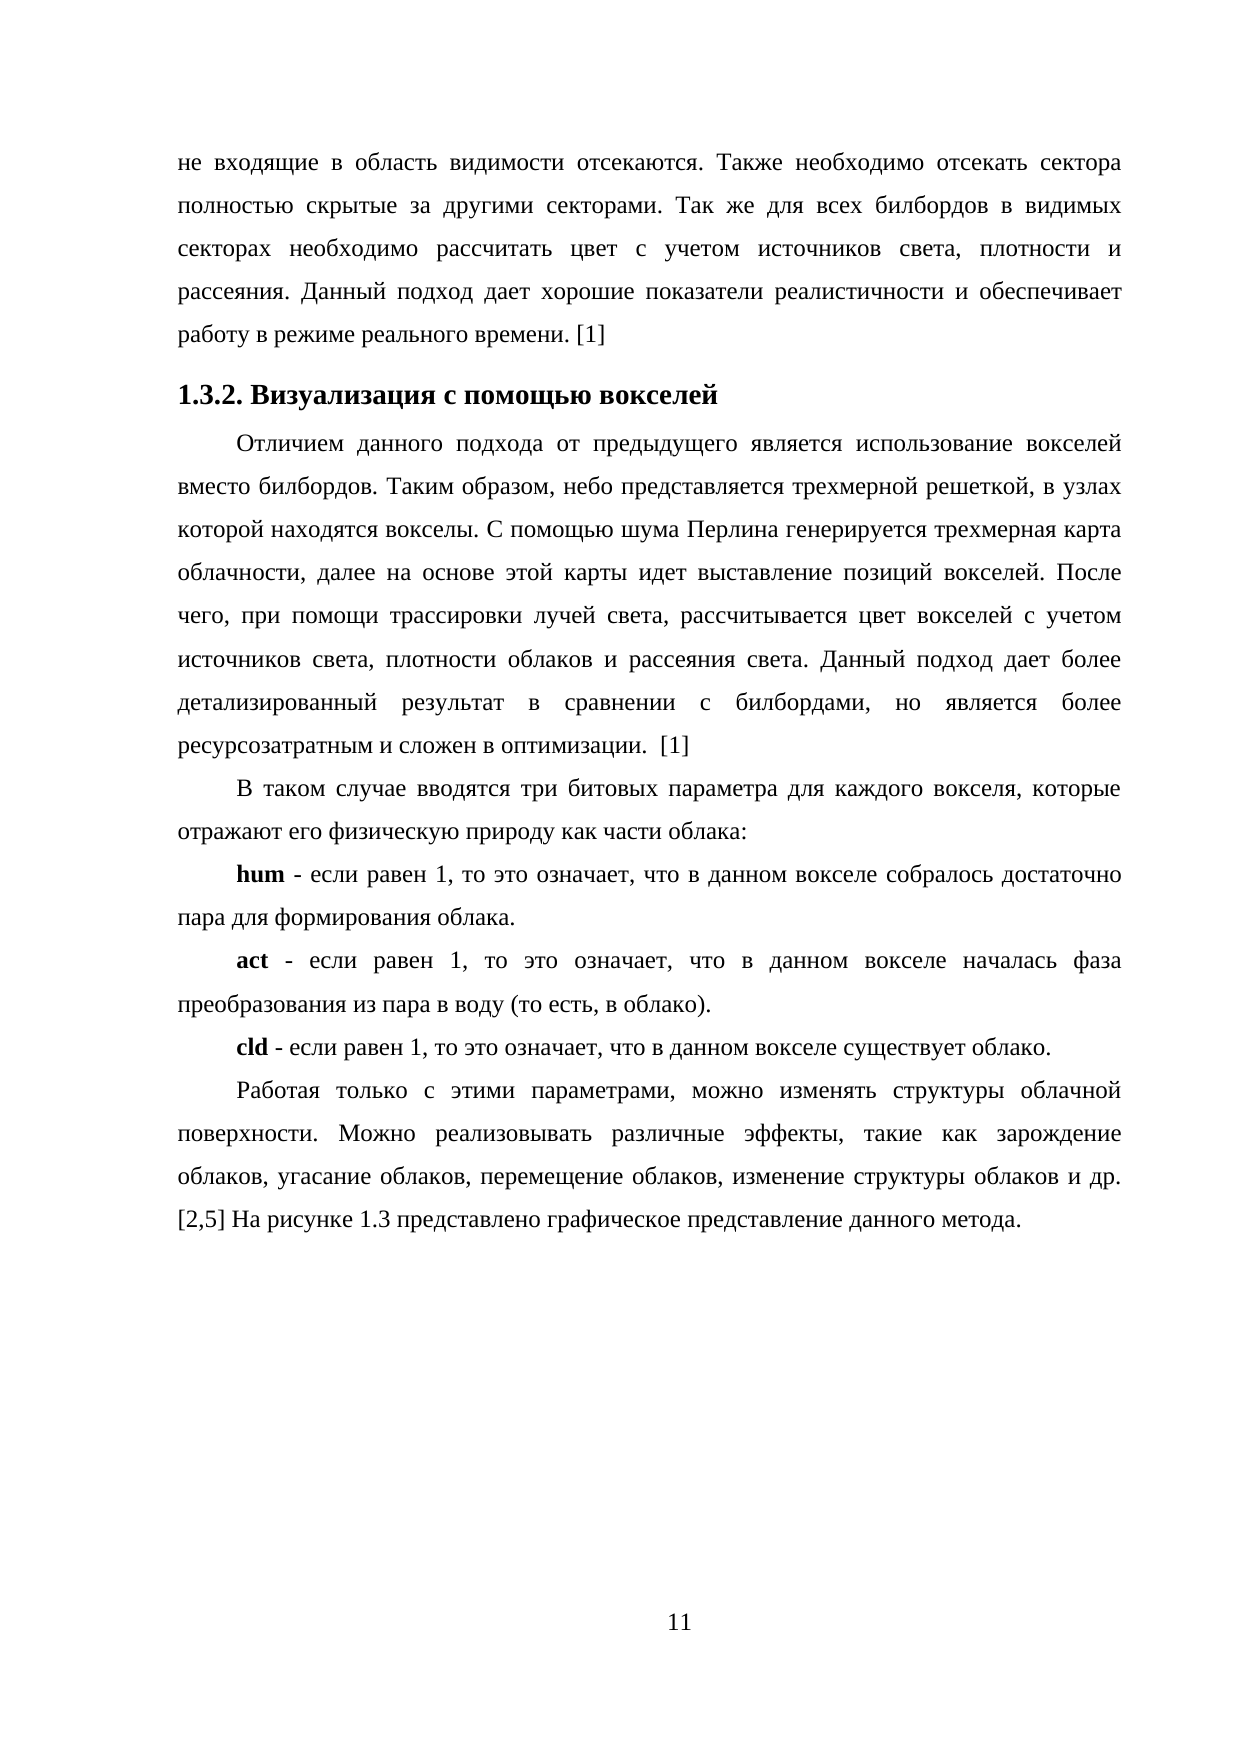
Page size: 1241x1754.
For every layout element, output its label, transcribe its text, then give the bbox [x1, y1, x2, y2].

text В таком случае вводятся три битовых параметра для каждого вокселя, которые отражают его физическую природу как части облака: [177, 773, 1122, 845]
text не входящие в область видимости отсекаются. Также необходимо отсекать сектора полностью скрытые за другими секторами. Так же для всех билбордов в видимых секторах необходимо рассчитать цвет с учетом источников света, плотности и рассеяния. Данный подход дает хорошие показатели реалистичности и обеспечивает работу в режиме реального времени. [1] [177, 147, 1122, 348]
text Отличием данного подхода от предыдущего является использование вокселей вместо билбордов. Таким образом, небо представляется трехмерной решеткой, в узлах которой находятся вокселы. С помощью шума Перлина генерируется трехмерная карта облачности, далее на основе этой карты идет выставление позиций вокселей. После чего, при помощи трассировки лучей света, рассчитывается цвет вокселей с учетом источников света, плотности облаков и рассеяния света. Данный подход дает более детализированный результат в сравнении с билбордами, но является более ресурсозатратным и сложен в оптимизации. [1] [177, 428, 1122, 759]
subtitle 1.3.2. Визуализация с помощью вокселей [177, 377, 1122, 411]
text act - если равен 1, то это означает, что в данном вокселе началась фаза преобразования из пара в воду (то есть, в облако). [177, 946, 1122, 1017]
text Работая только с этими параметрами, можно изменять структуры облачной поверхности. Можно реализовывать различные эффекты, такие как зарождение облаков, угасание облаков, перемещение облаков, изменение структуры облаков и др. [2,5] На рисунке 1.3 представлено графическое представление данного метода. [177, 1075, 1122, 1233]
text cld - если равен 1, то это означает, что в данном вокселе существует облако. [177, 1032, 1122, 1061]
text hum - если равен 1, то это означает, что в данном вокселе собралось достаточно пара для формирования облака. [177, 859, 1122, 931]
